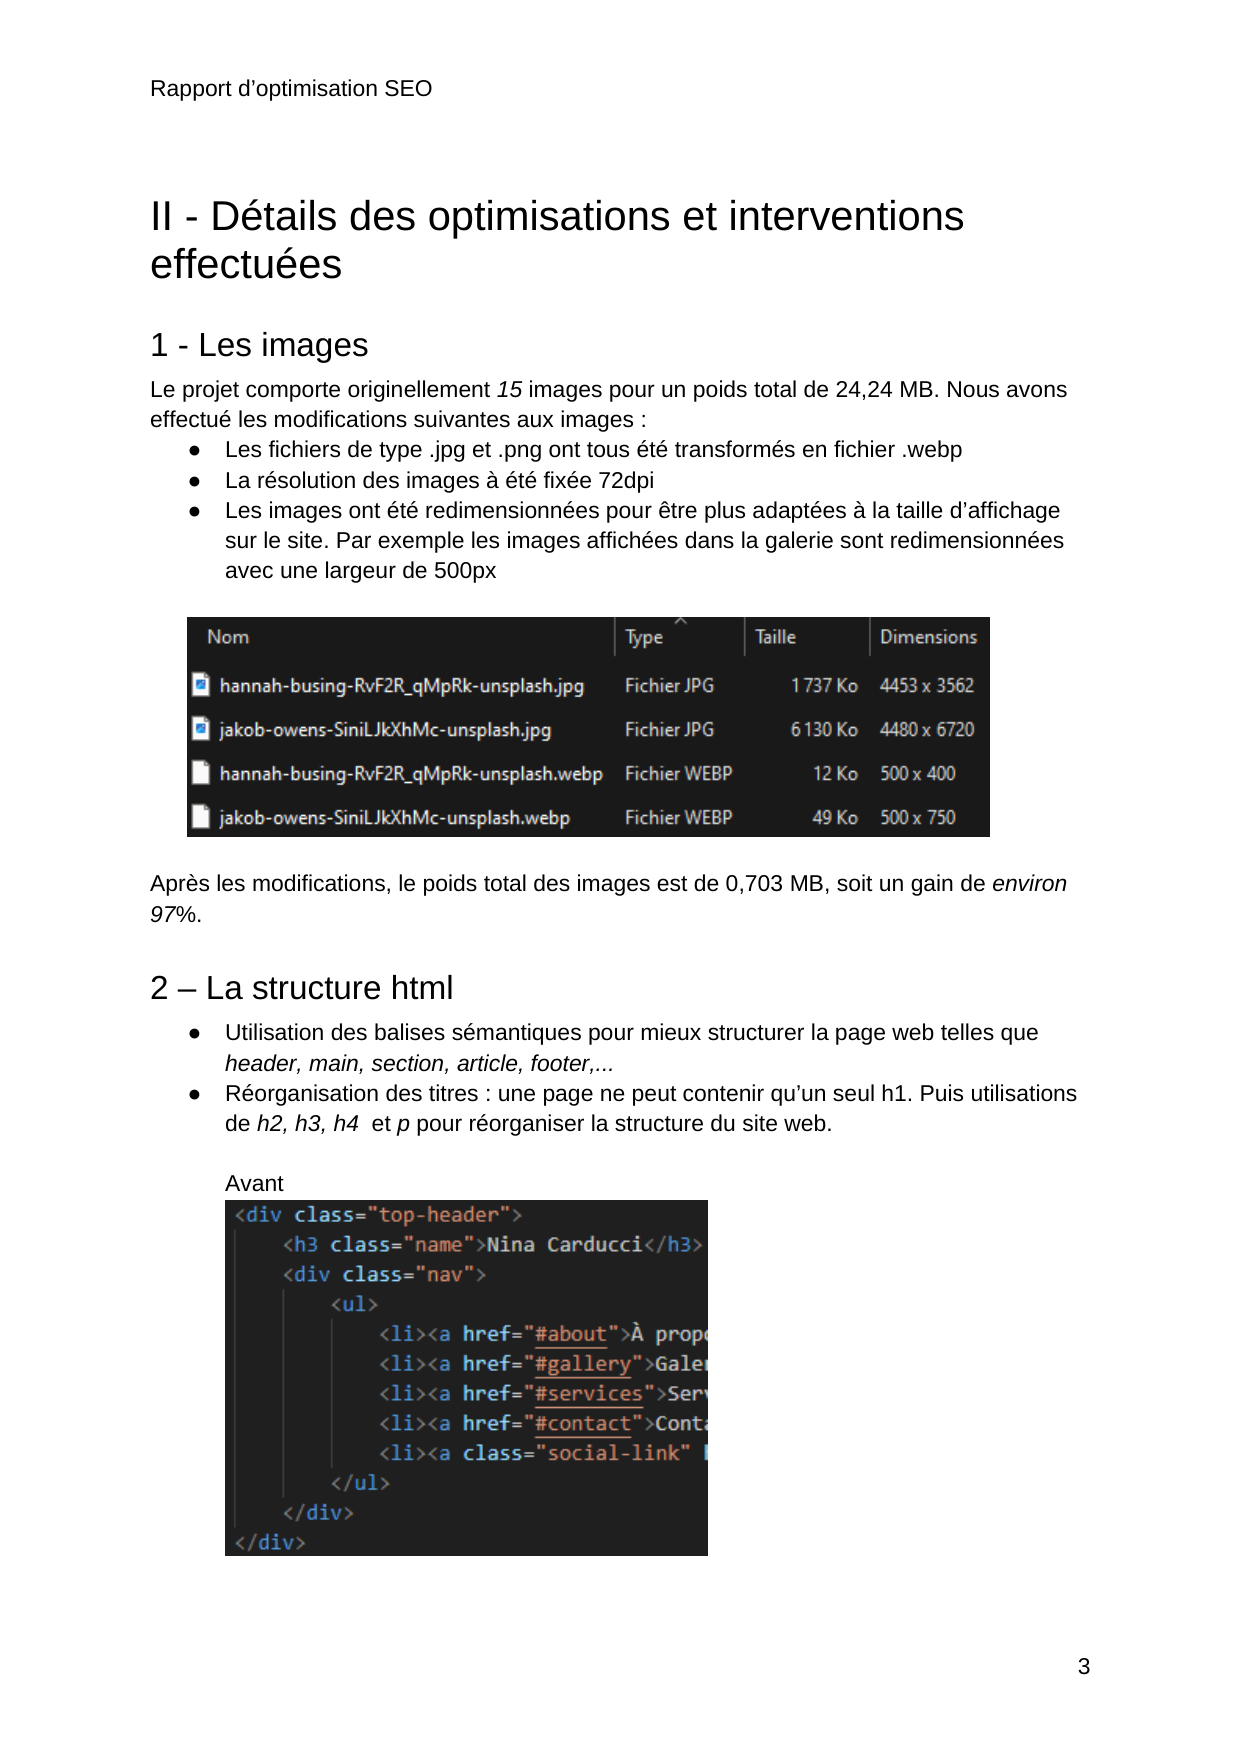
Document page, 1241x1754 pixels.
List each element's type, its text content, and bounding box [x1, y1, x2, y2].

list Les images ont été redimensionnées pour être plus adaptées à la taille d’affichage sur le site. Par exemple les images affichées dans la galerie sont redimensionnées avec une largeur de 500px [187, 497, 1090, 583]
list Avant [187, 1170, 1090, 1197]
list La résolution des images à été fixée 72dpi [187, 467, 1090, 493]
list Réorganisation des titres : une page ne peut contenir qu’un seul h1. Puis utilisations de h2, h3, h4 et p pour réorganiser la structure du site web. [187, 1080, 1090, 1136]
picture [187, 617, 990, 837]
list Les fichiers de type .jpg et .png ont tous été transformés en fichier .webp [187, 436, 1090, 463]
list Utilisation des balises sémantiques pour mieux structurer la page web telles que header, main, section, article, footer,... [187, 1019, 1090, 1076]
picture [225, 1200, 708, 1556]
text Après les modifications, le poids total des images est de 0,703 MB, soit un gain de environ 97%. [150, 870, 1090, 927]
subtitle 2 – La structure html [150, 968, 1090, 1007]
subtitle 1 - Les images [150, 325, 1090, 363]
subtitle II - Détails des optimisations et interventions effectuées [150, 192, 1090, 287]
text Le projet comporte originellement 15 images pour un poids total de 24,24 MB. Nous avons effectué les modifications suivantes aux images : [150, 376, 1090, 432]
